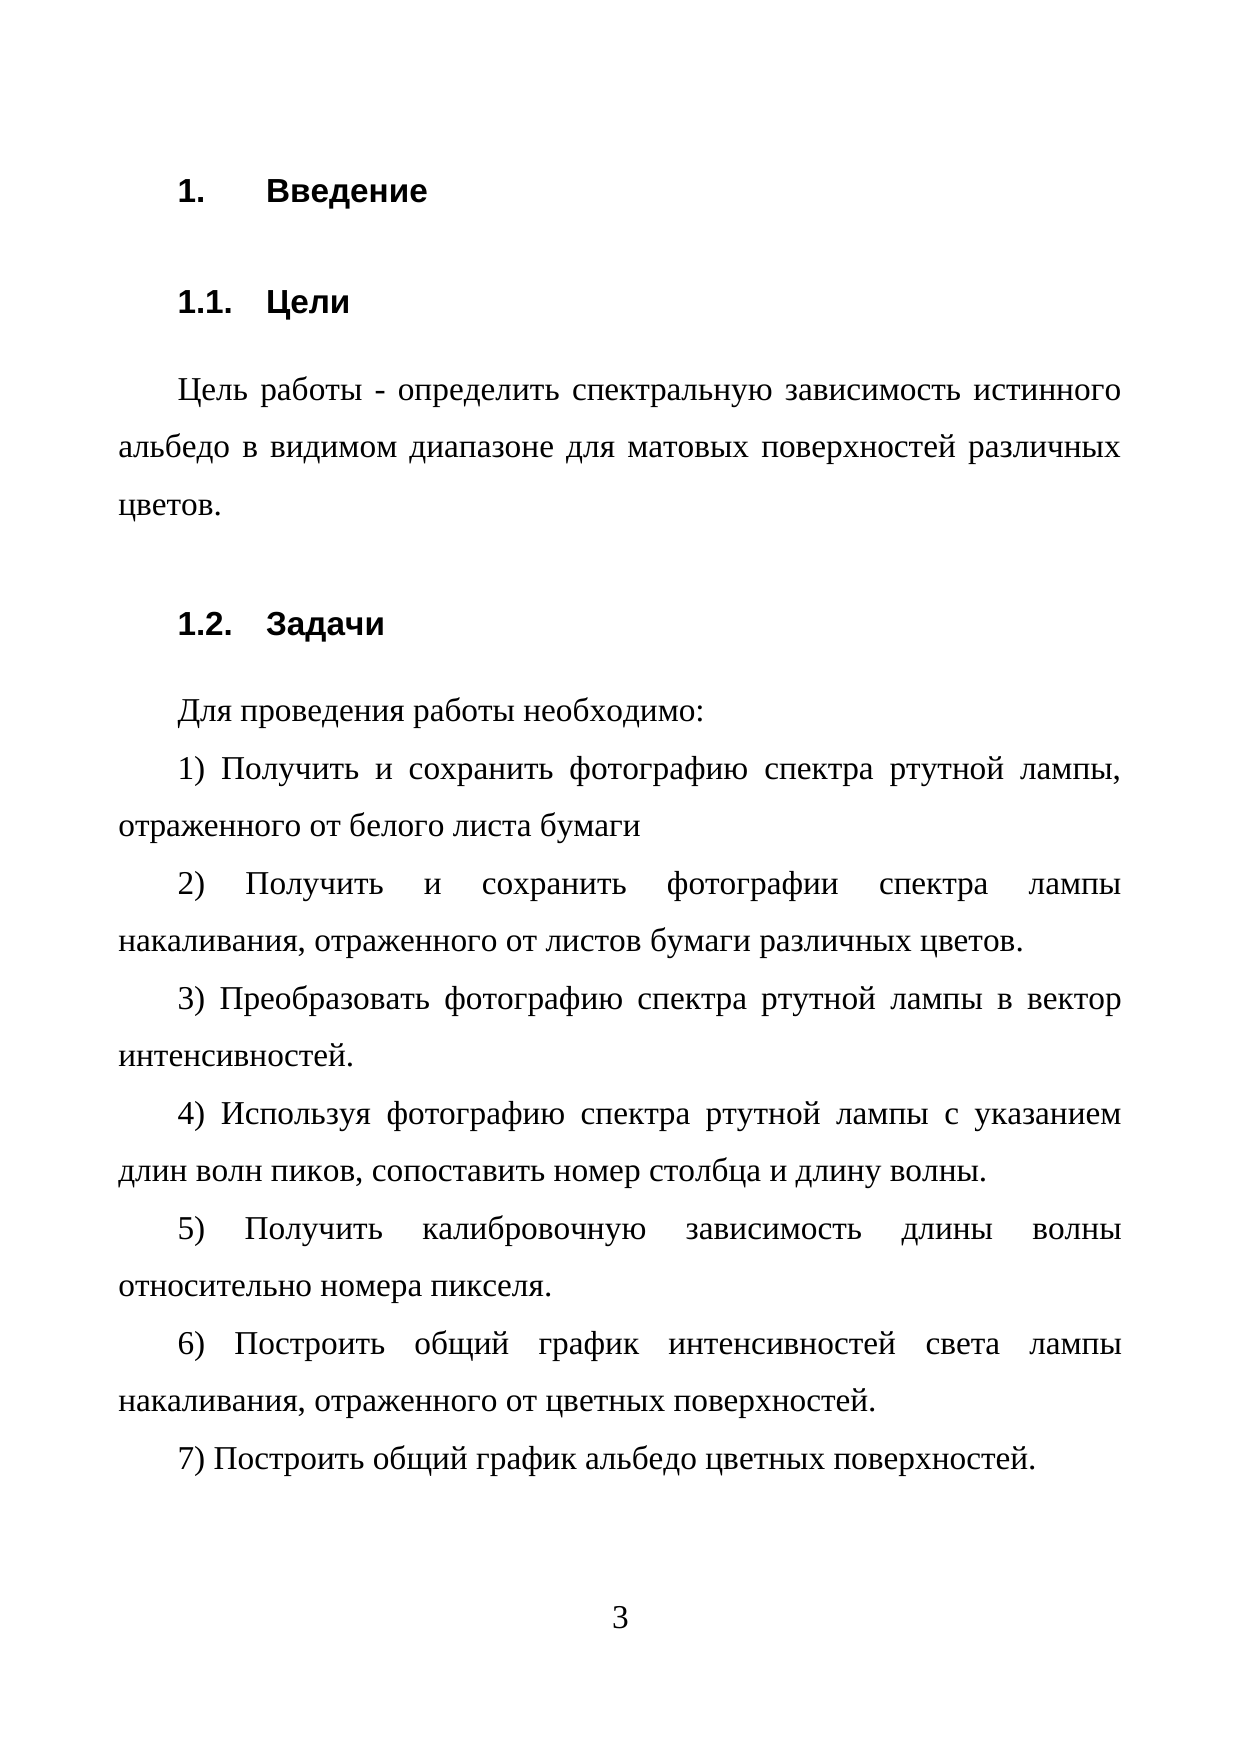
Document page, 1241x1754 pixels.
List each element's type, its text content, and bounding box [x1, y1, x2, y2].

text 1) Получить и сохранить фотографию спектра ртутной лампы, отраженного от белого листа бумаги [118, 748, 1122, 844]
text 5) Получить калибровочную зависимость длины волны относительно номера пикселя. [118, 1208, 1122, 1304]
subtitle Задачи [118, 603, 1122, 642]
subtitle Введение [118, 171, 1122, 210]
text 4) Используя фотографию спектра ртутной лампы с указанием длин волн пиков, сопоставить номер столбца и длину волны. [118, 1093, 1122, 1189]
subtitle Цели [118, 282, 1122, 320]
text Цель работы - определить спектральную зависимость истинного альбедо в видимом диапазоне для матовых поверхностей различных цветов. [118, 369, 1122, 522]
text 3) Преобразовать фотографию спектра ртутной лампы в вектор интенсивностей. [118, 978, 1122, 1074]
text 6) Построить общий график интенсивностей света лампы накаливания, отраженного от цветных поверхностей. [118, 1323, 1122, 1419]
text Для проведения работы необходимо: [118, 691, 1122, 729]
text 7) Построить общий график альбедо цветных поверхностей. [118, 1438, 1122, 1476]
text 2) Получить и сохранить фотографии спектра лампы накаливания, отраженного от листов бумаги различных цветов. [118, 863, 1122, 959]
